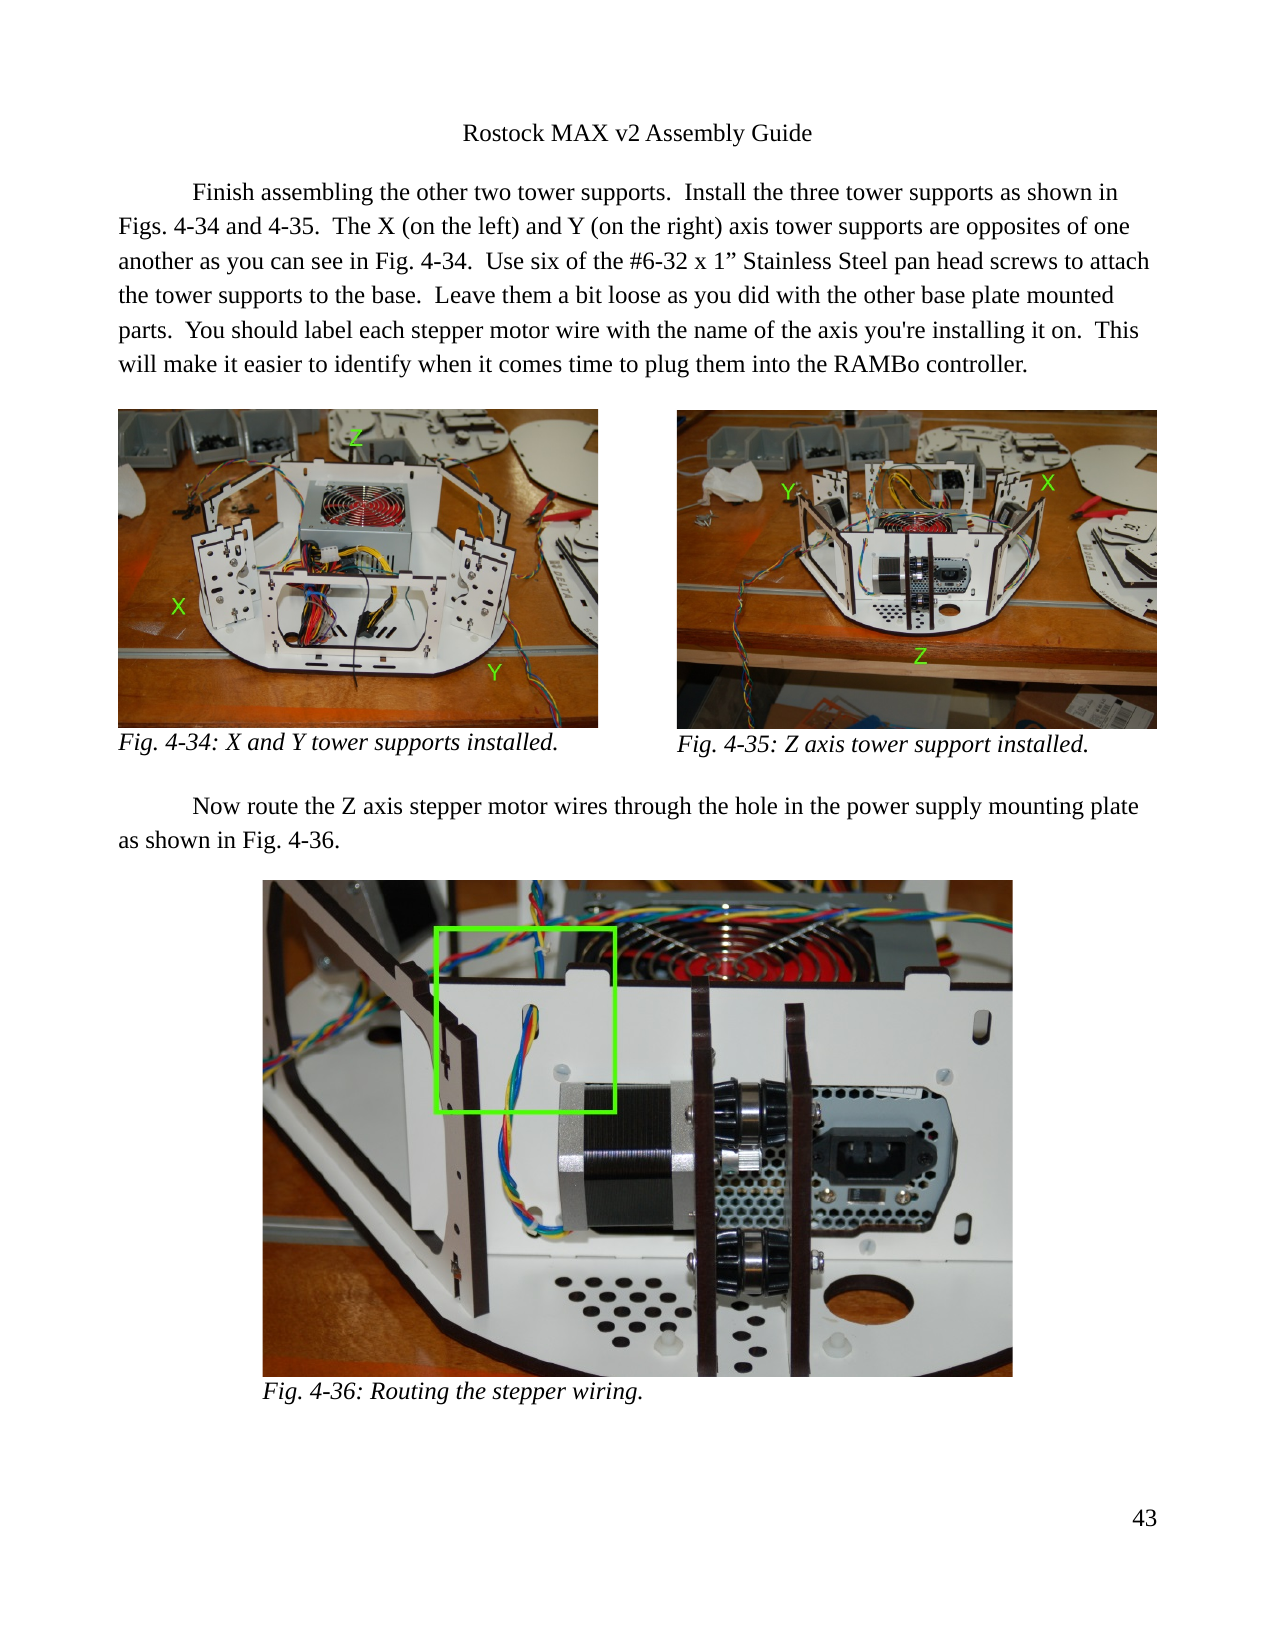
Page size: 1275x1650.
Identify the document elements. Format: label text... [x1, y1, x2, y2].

text Now route the Z axis stepper motor wires through the hole in the power supply mounting plate as shown in Fig. 4-36. [118, 791, 1157, 854]
picture [118, 409, 599, 728]
text Fig. 4-34: X and Y tower supports installed. [118, 728, 598, 756]
text Finish assembling the other two tower supports. Install the three tower supports as shown in Figs. 4-34 and 4-35. The X (on the left) and Y (on the right) axis tower supports are opposites of one another as you can see in Fig. 4-34. Use six of the #6-32 x 1” Stainless Steel pan head screws to attach the tower supports to the base. Leave them a bit loose as you did with the other base plate mounted parts. You should label each stepper motor wire with the name of the axis you're installing it on. This will make it easier to identify when it comes time to plug them into the RAMBo controller. [118, 177, 1157, 378]
text Fig. 4-35: Z axis tower support installed. [677, 729, 1157, 758]
picture [676, 410, 1157, 729]
picture [262, 880, 1013, 1377]
text Fig. 4-36: Routing the stepper wiring. [262, 1377, 1012, 1405]
